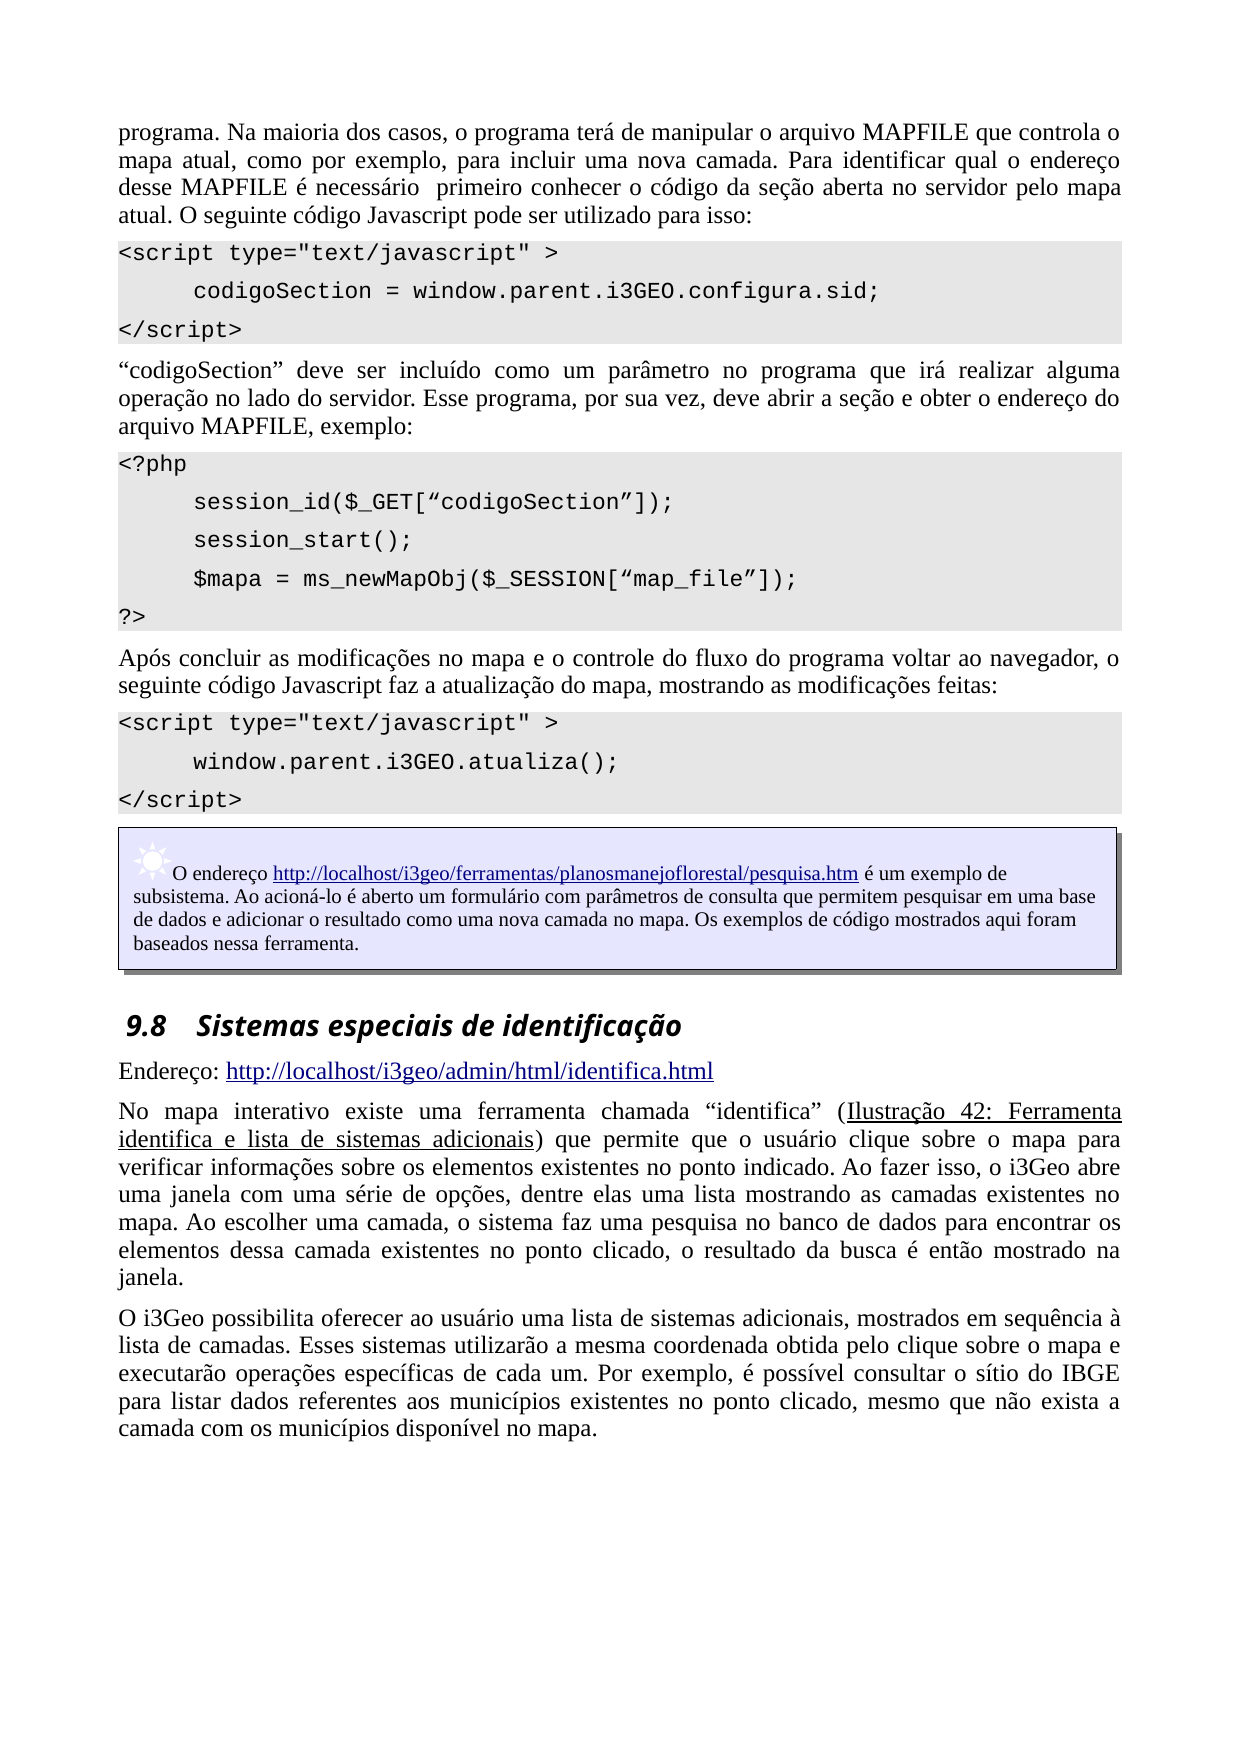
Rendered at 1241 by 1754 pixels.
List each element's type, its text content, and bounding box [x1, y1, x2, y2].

text $mapa = ms_newMapObj($_SESSION[“map_file”]); [118, 567, 1122, 593]
text Endereço: http://localhost/i3geo/admin/html/identifica.html [118, 1057, 1122, 1085]
picture [138, 847, 167, 875]
text session_id($_GET[“codigoSection”]); [118, 490, 1122, 516]
text <script type="text/javascript" > [118, 241, 1122, 267]
subtitle Sistemas especiais de identificação [118, 1005, 1122, 1044]
text session_start(); [118, 529, 1122, 555]
text ?> [118, 605, 1122, 631]
picture [164, 858, 173, 864]
text <script type="text/javascript" > [118, 712, 1122, 738]
text O i3Geo possibilita oferecer ao usuário uma lista de sistemas adicionais, mostrados em sequência à lista de camadas. Esses sistemas utilizarão a mesma coordenada obtida pelo clique sobre o mapa e executarão operações específicas de cada um. Por exemplo, é possível consultar o sítio do IBGE para listar dados referentes aos municípios existentes no ponto clicado, mesmo que não exista a camada com os municípios disponível no mapa. [118, 1304, 1122, 1442]
picture [149, 841, 156, 850]
text programa. Na maioria dos casos, o programa terá de manipular o arquivo MAPFILE que controla o mapa atual, como por exemplo, para incluir uma nova camada. Para identificar qual o endereço desse MAPFILE é necessário primeiro conhecer o código da seção aberta no servidor pelo mapa atual. O seguinte código Javascript pode ser utilizado para isso: [118, 118, 1122, 229]
text </script> [118, 318, 1122, 344]
picture [149, 872, 156, 881]
text No mapa interativo existe uma ferramenta chamada “identifica” (Ilustração 42: Ferramenta identifica e lista de sistemas adicionais) que permite que o usuário clique sobre o mapa para verificar informações sobre os elementos existentes no ponto indicado. Ao fazer isso, o i3Geo abre uma janela com uma série de opções, dentre elas uma lista mostrando as camadas existentes no mapa. Ao escolher uma camada, o sistema faz uma pesquisa no banco de dados para encontrar os elementos dessa camada existentes no ponto clicado, o resultado da busca é então mostrado na janela. [118, 1097, 1122, 1291]
picture [138, 867, 147, 875]
text Após concluir as modificações no mapa e o controle do fluxo do programa voltar ao navegador, o seguinte código Javascript faz a atualização do mapa, mostrando as modificações feitas: [118, 644, 1122, 699]
text </script> [118, 788, 1122, 814]
text “codigoSection” deve ser incluído como um parâmetro no programa que irá realizar alguma operação no lado do servidor. Esse programa, por sua vez, deve abrir a seção e obter o endereço do arquivo MAPFILE, exemplo: [118, 356, 1122, 439]
text O endereço http://localhost/i3geo/ferramentas/planosmanejoflorestal/pesquisa.htm é um exemplo de subsistema. Ao acioná-lo é aberto um formulário com parâmetros de consulta que permitem pesquisar em uma base de dados e adicionar o resultado como uma nova camada no mapa. Os exemplos de código mostrados aqui foram baseados nessa ferramenta. [119, 828, 1116, 969]
text window.parent.i3GEO.atualiza(); [118, 750, 1122, 776]
text <?php [118, 452, 1122, 478]
picture [133, 858, 141, 864]
text codigoSection = window.parent.i3GEO.configura.sid; [118, 280, 1122, 306]
